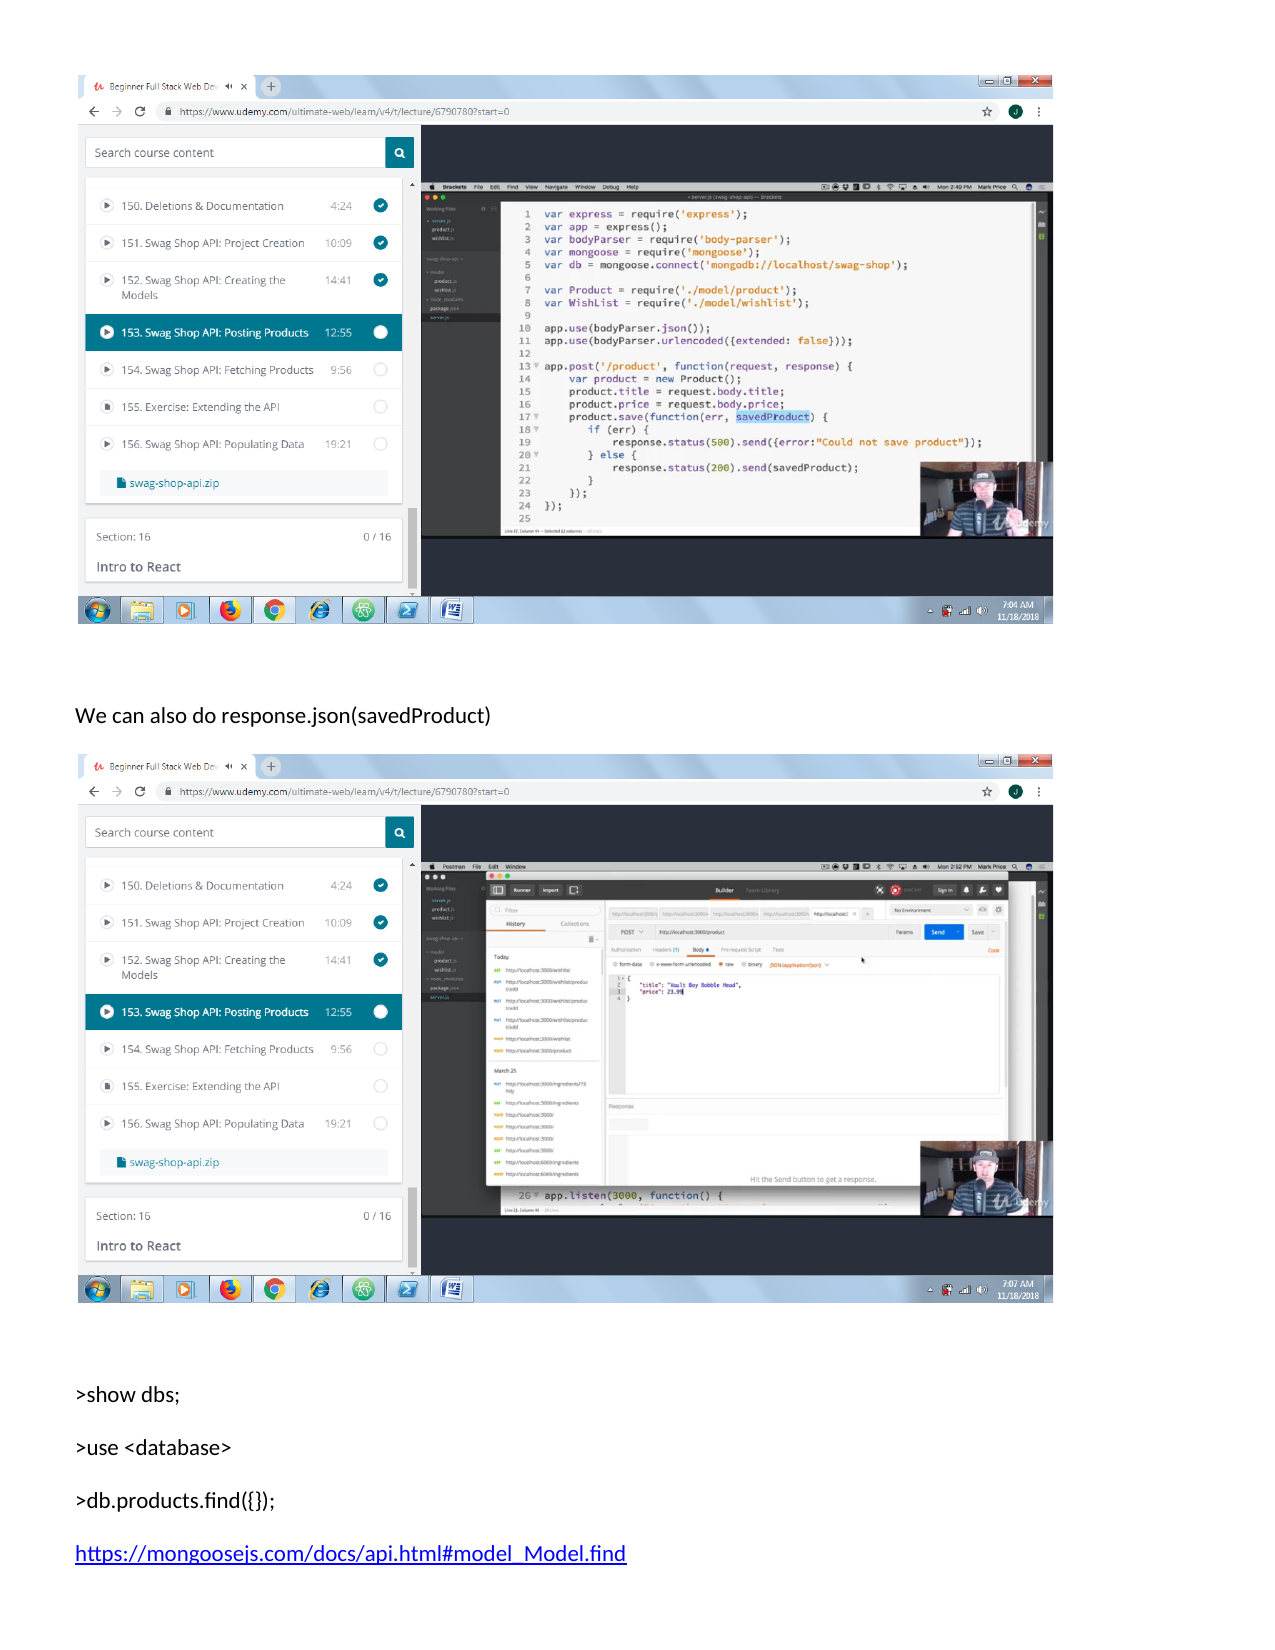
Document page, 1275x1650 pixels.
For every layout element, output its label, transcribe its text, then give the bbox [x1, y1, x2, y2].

text https://mongoosejs.com/docs/api.html#model_Model.find [75, 1539, 1200, 1567]
picture [78, 75, 1054, 624]
text We can also do response.json(savedProduct) [75, 701, 1200, 729]
picture [78, 754, 1054, 1303]
text >show dbs; [75, 1380, 1200, 1408]
text >db.products.find({}); [75, 1486, 1200, 1514]
text >use <database> [75, 1433, 1200, 1461]
